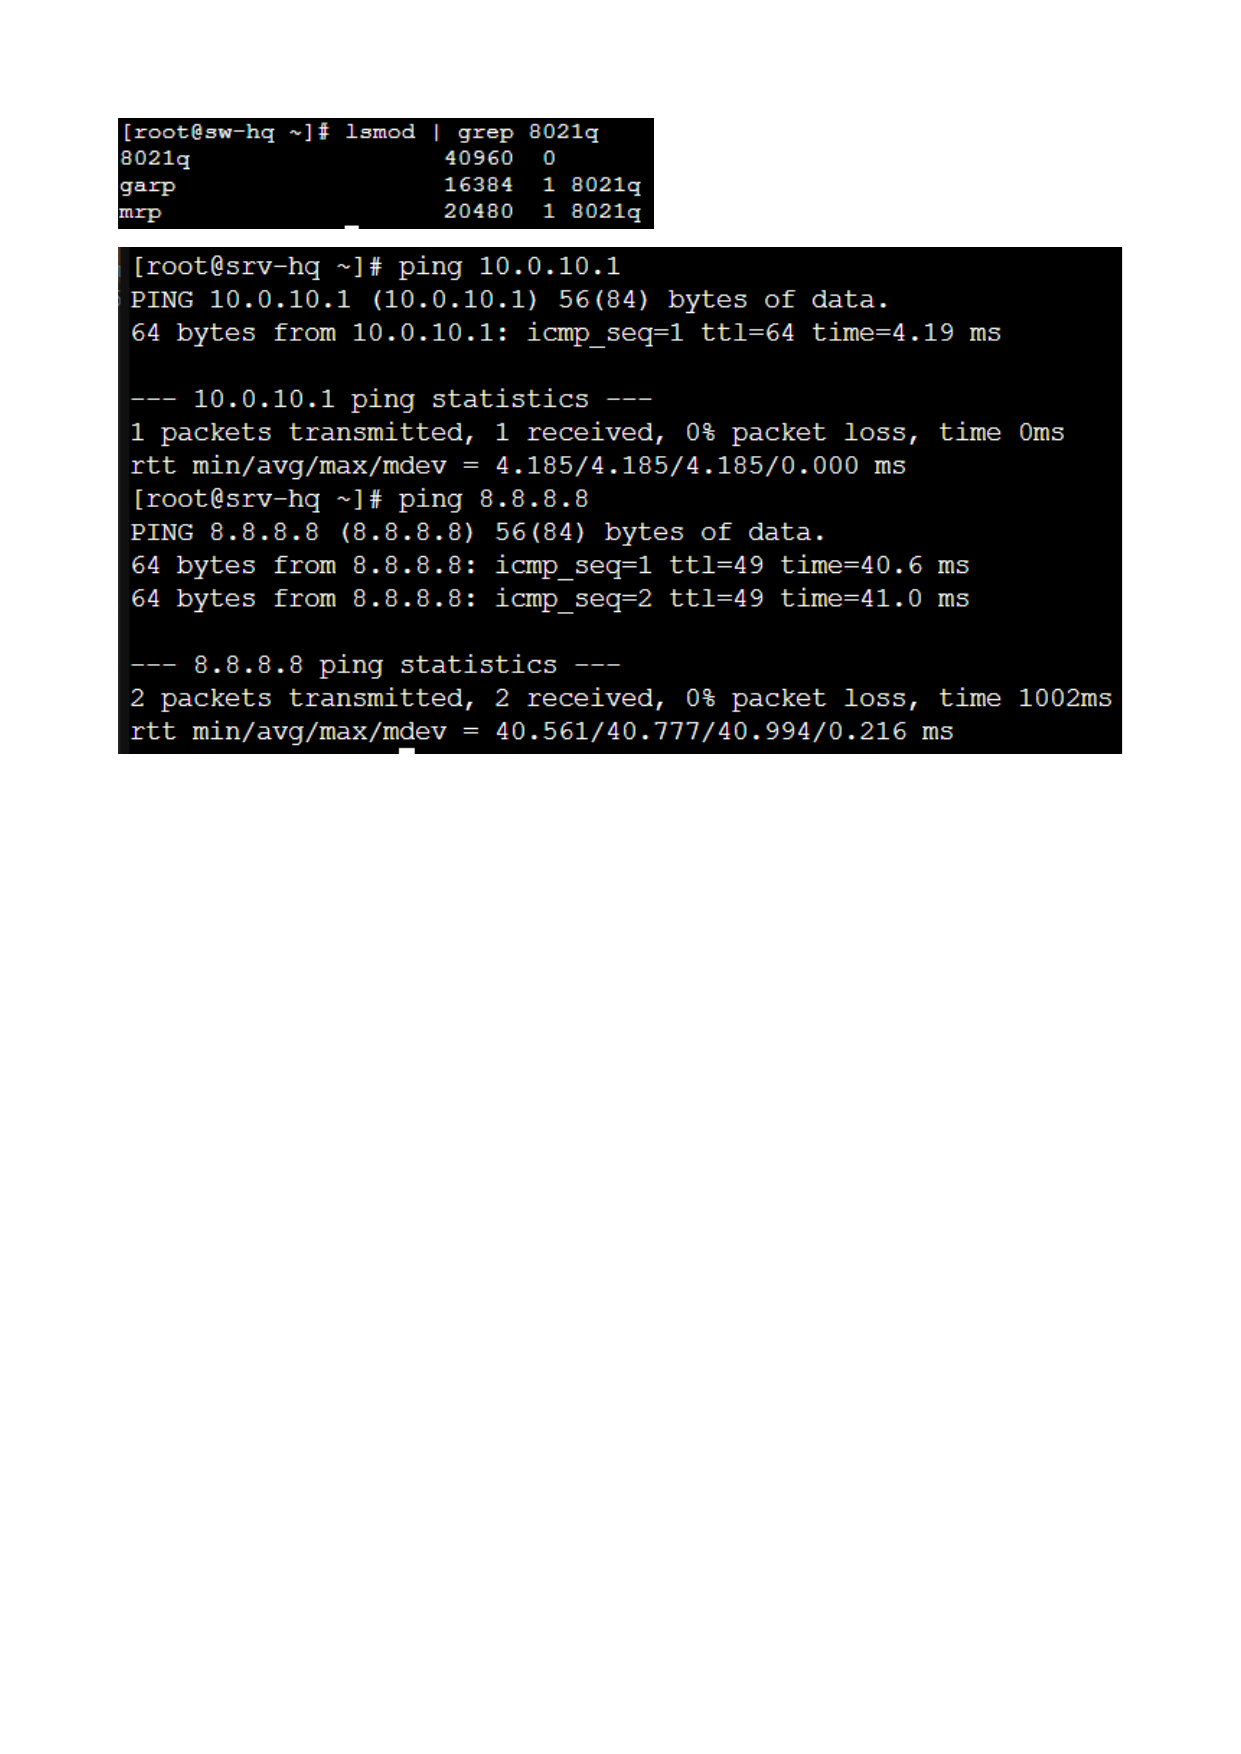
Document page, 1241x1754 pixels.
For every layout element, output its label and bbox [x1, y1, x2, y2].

picture [118, 118, 654, 229]
picture [118, 247, 1123, 754]
